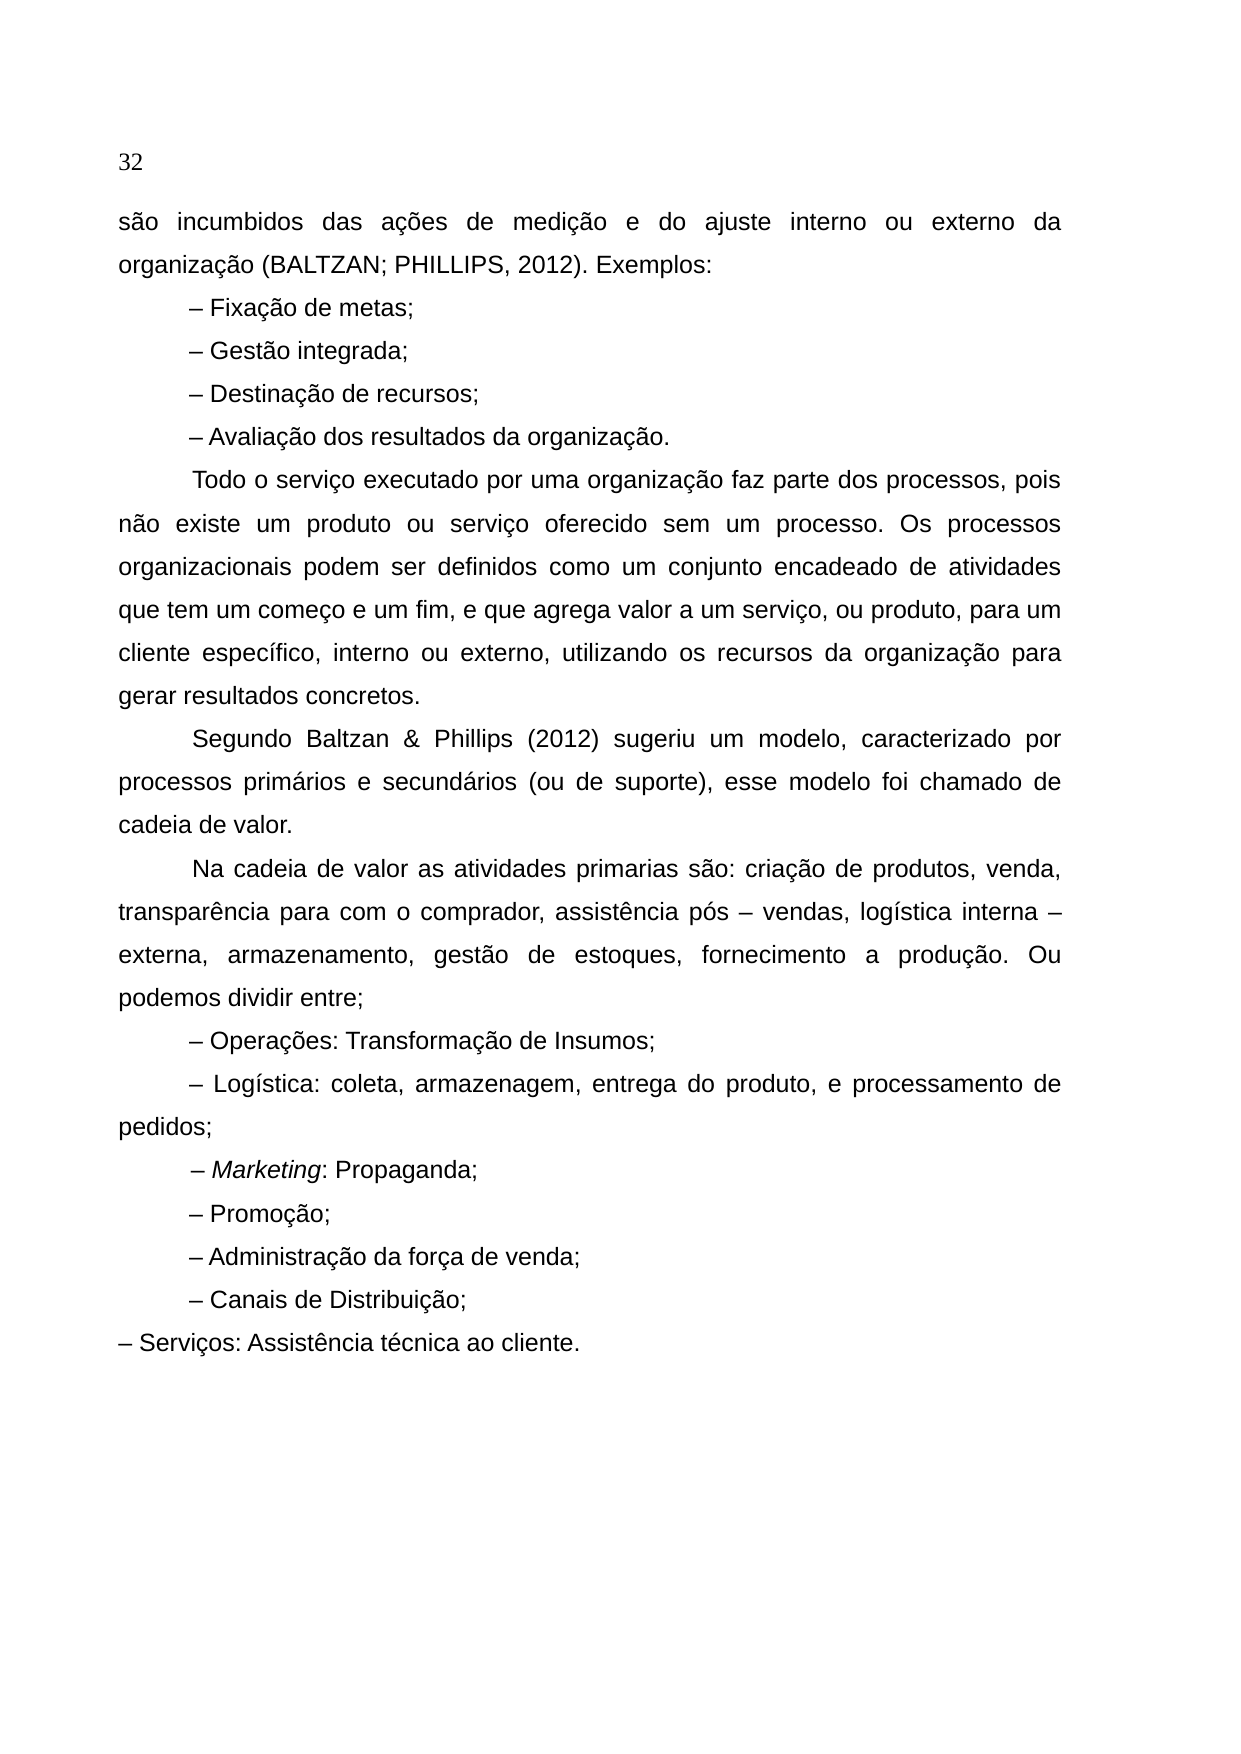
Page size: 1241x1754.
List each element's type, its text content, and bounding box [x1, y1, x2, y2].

text – Marketing: Propaganda; [118, 1155, 1063, 1184]
text Todo o serviço executado por uma organização faz parte dos processos, pois não existe um produto ou serviço oferecido sem um processo. Os processos organizacionais podem ser definidos como um conjunto encadeado de atividades que tem um começo e um fim, e que agrega valor a um serviço, ou produto, para um cliente específico, interno ou externo, utilizando os recursos da organização para gerar resultados concretos. [118, 465, 1063, 710]
text – Gestão integrada; [118, 336, 1063, 365]
text – Operações: Transformação de Insumos; [118, 1026, 1063, 1055]
text – Fixação de metas; [118, 293, 1063, 322]
text – Serviços: Assistência técnica ao cliente. [118, 1328, 1063, 1357]
text são incumbidos das ações de medição e do ajuste interno ou externo da organização (BALTZAN; PHILLIPS, 2012). Exemplos: [118, 207, 1063, 278]
text Segundo Baltzan & Phillips (2012) sugeriu um modelo, caracterizado por processos primários e secundários (ou de suporte), esse modelo foi chamado de cadeia de valor. [118, 724, 1063, 839]
text – Administração da força de venda; [118, 1242, 1063, 1270]
text Na cadeia de valor as atividades primarias são: criação de produtos, venda, transparência para com o comprador, assistência pós – vendas, logística interna – externa, armazenamento, gestão de estoques, fornecimento a produção. Ou podemos dividir entre; [118, 853, 1063, 1012]
text – Promoção; [118, 1198, 1063, 1227]
text – Canais de Distribuição; [118, 1285, 1063, 1313]
text – Destinação de recursos; [118, 379, 1063, 408]
text – Logística: coleta, armazenagem, entrega do produto, e processamento de pedidos; [118, 1069, 1063, 1141]
text – Avaliação dos resultados da organização. [118, 422, 1063, 451]
